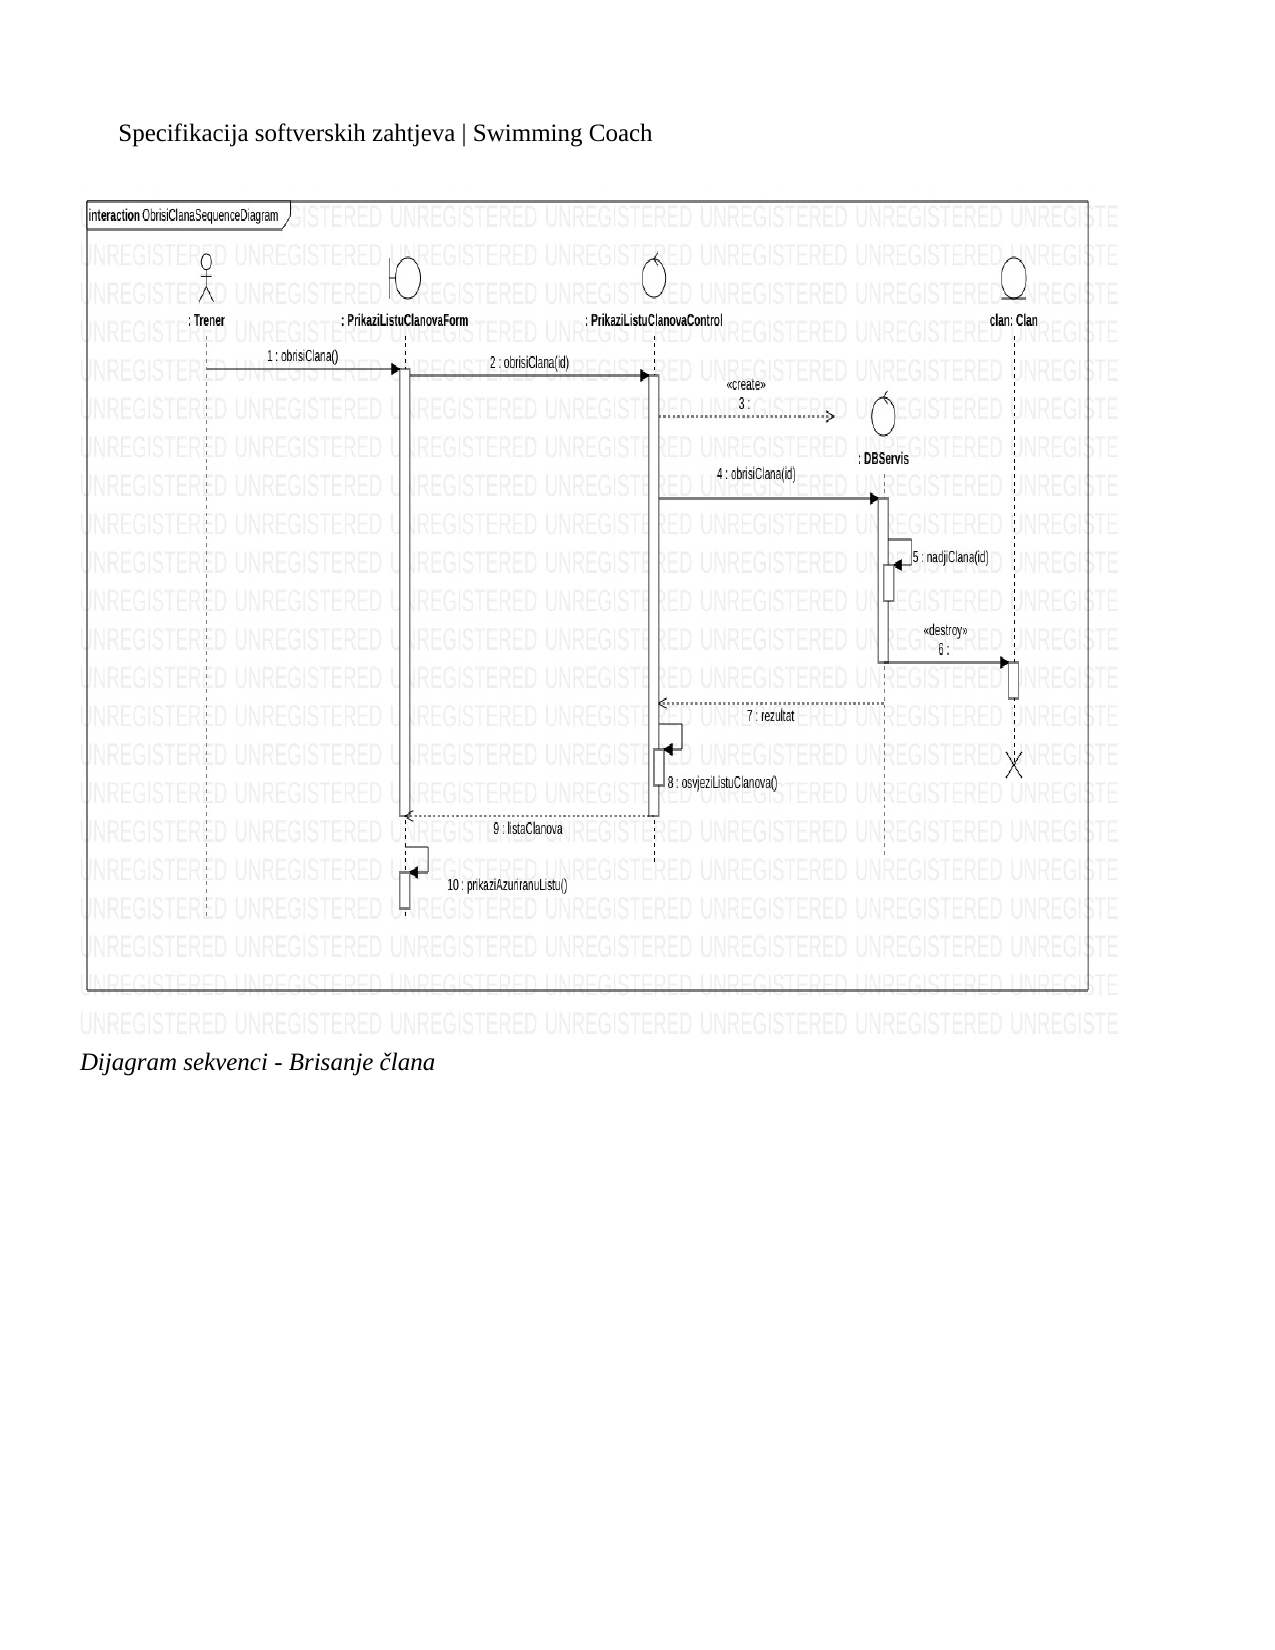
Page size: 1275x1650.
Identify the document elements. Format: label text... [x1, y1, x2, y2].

picture [79, 189, 1119, 1042]
text Dijagram sekvenci - Brisanje člana [80, 189, 1195, 1076]
